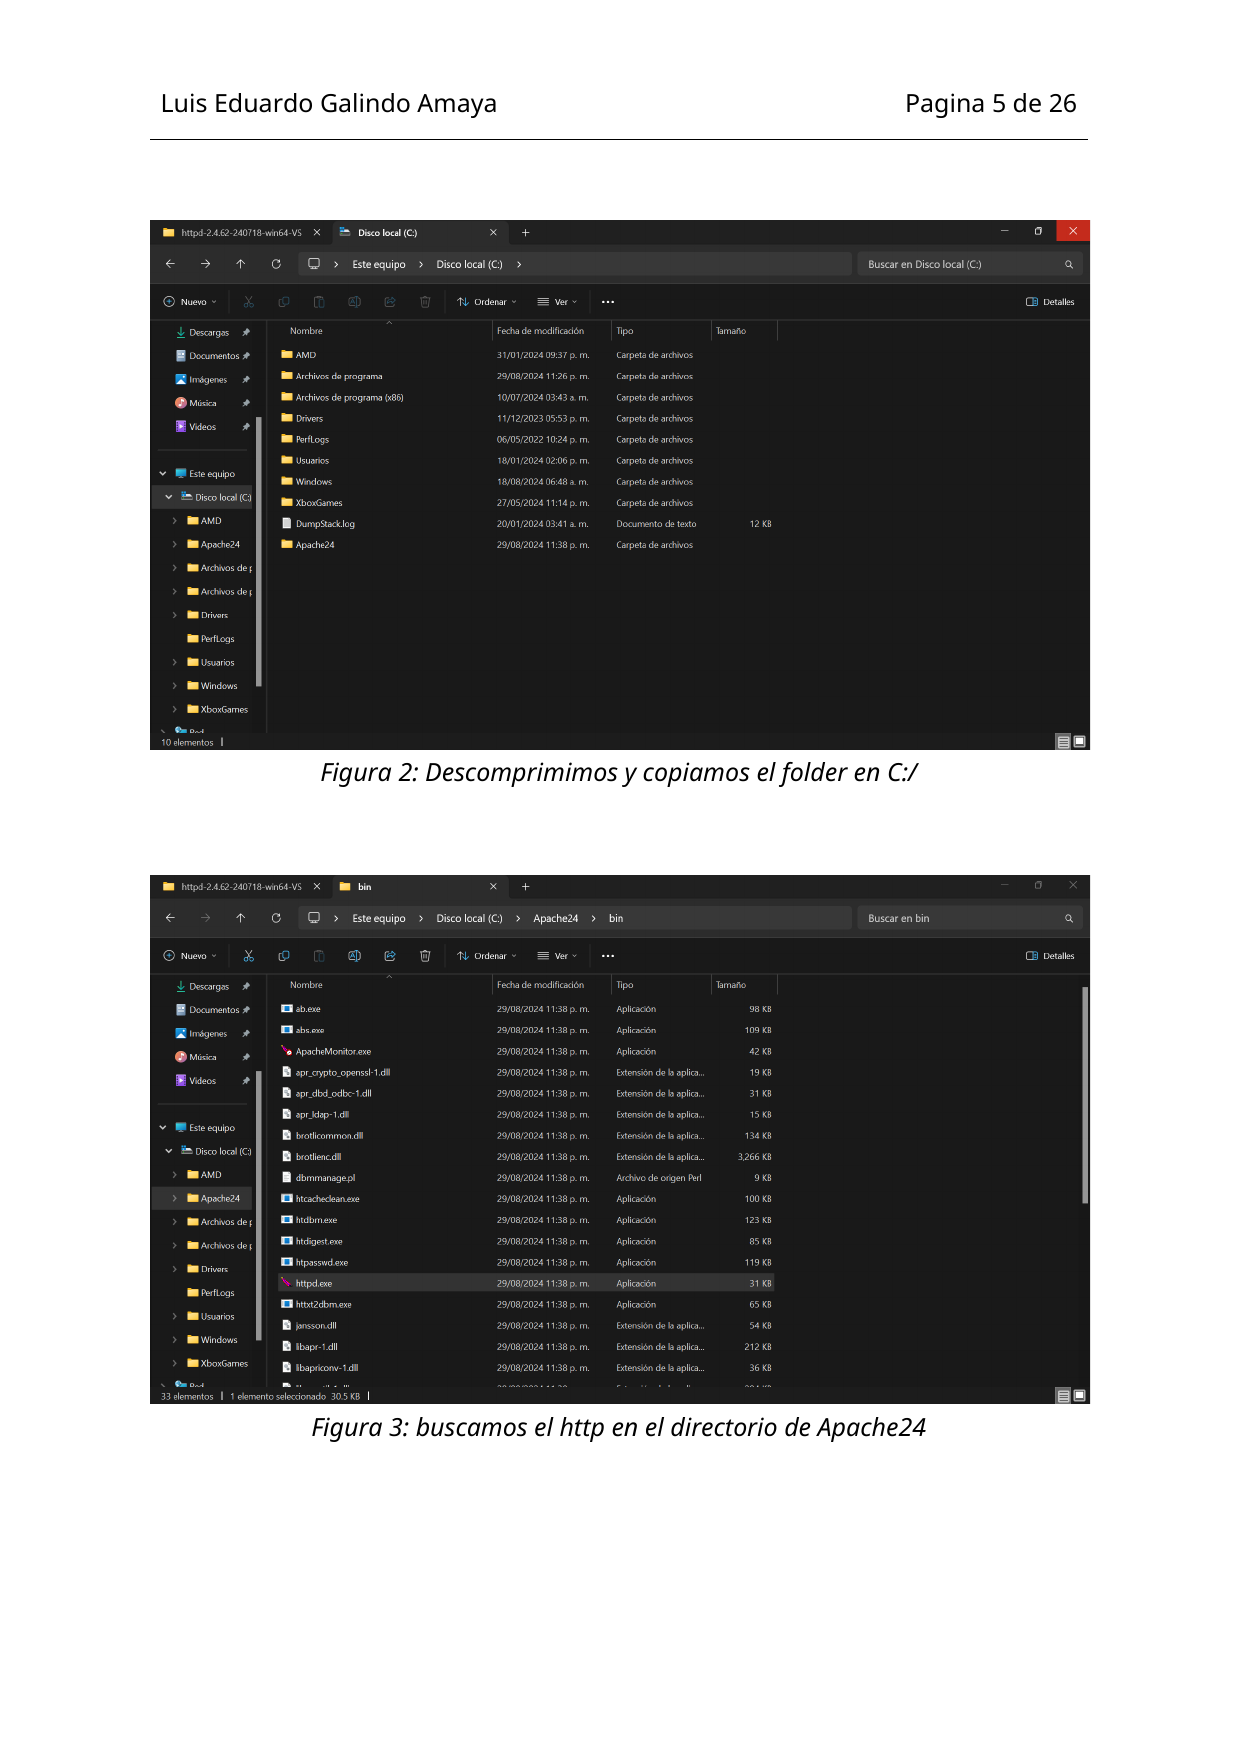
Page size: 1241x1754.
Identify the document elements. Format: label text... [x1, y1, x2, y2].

text Figura 3: buscamos el http en el directorio de Apache24 [150, 1404, 1090, 1443]
text Figura 2: Descomprimimos y copiamos el folder en C:/ [150, 750, 1090, 789]
picture [150, 220, 1091, 750]
picture [150, 875, 1091, 1404]
